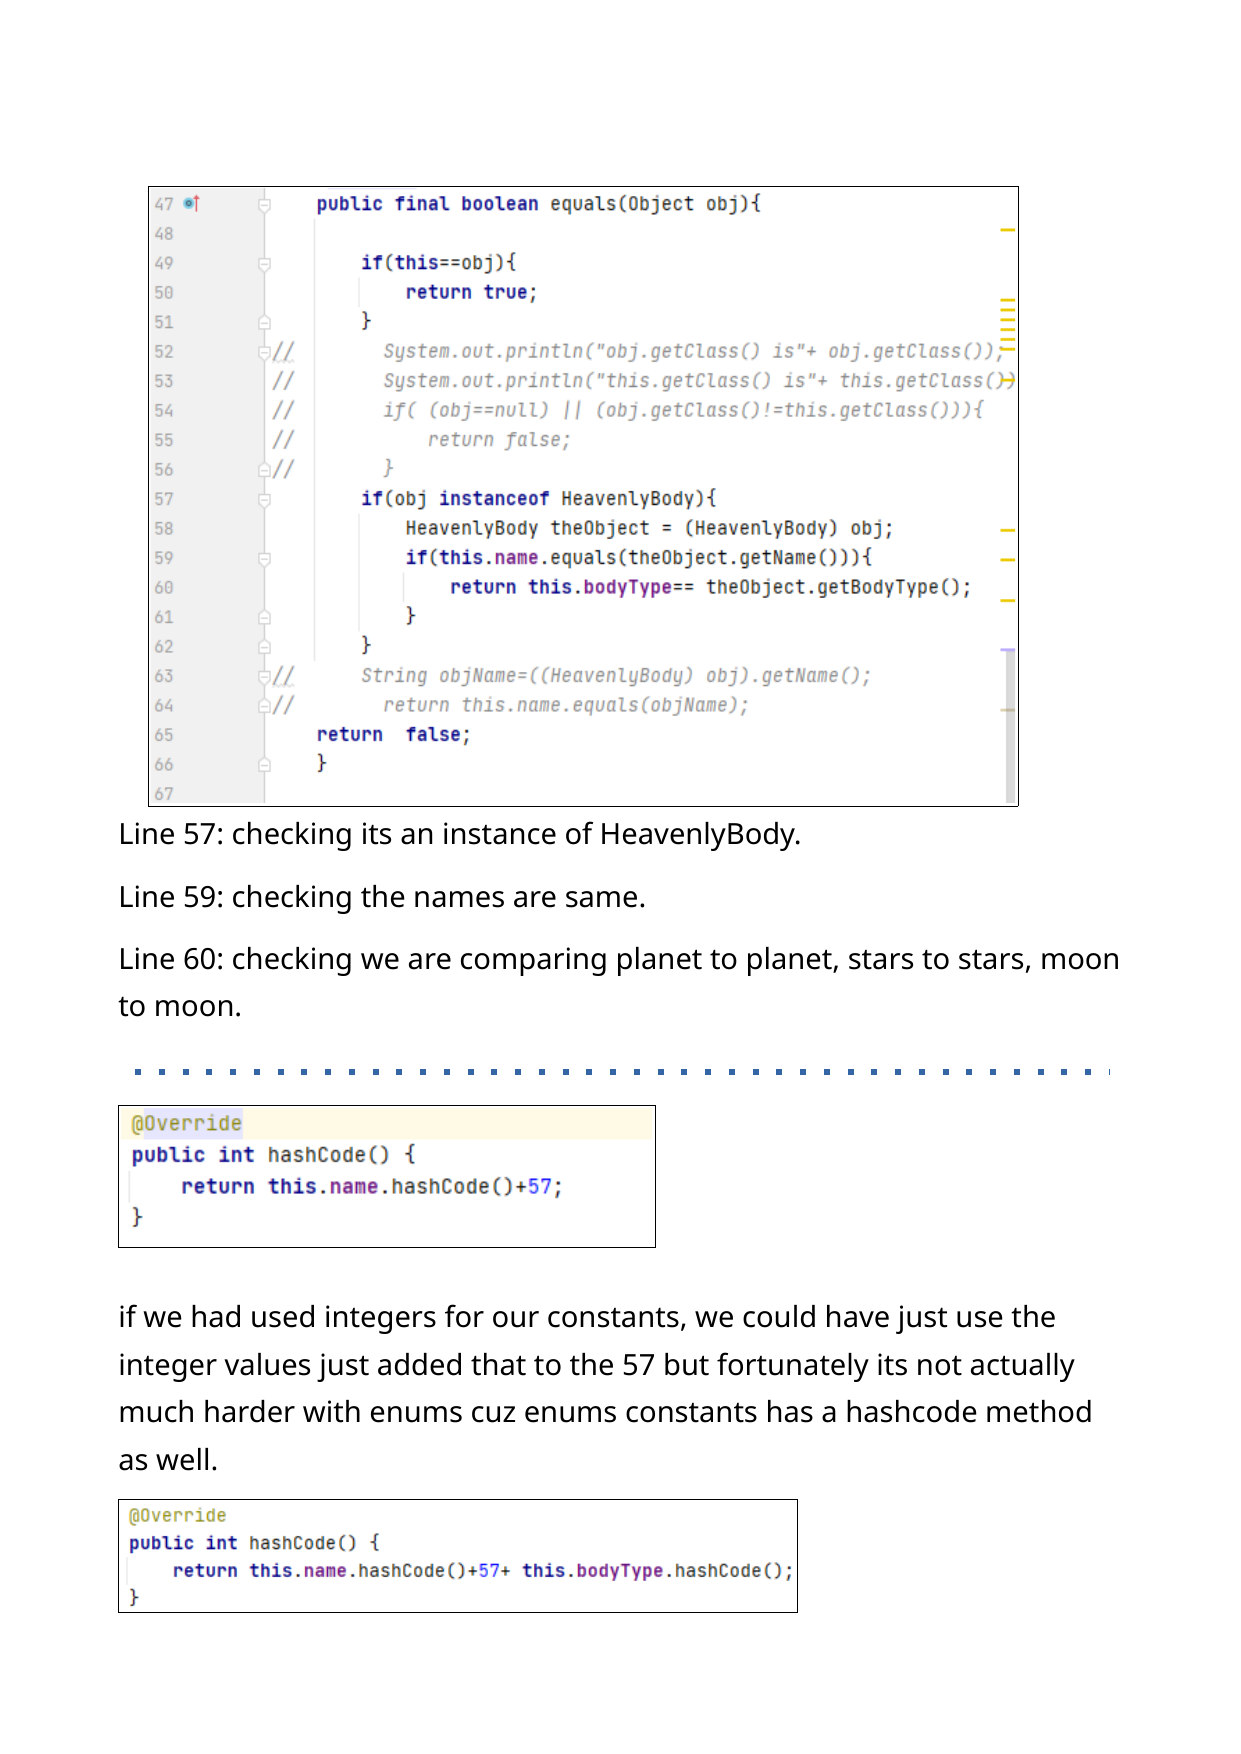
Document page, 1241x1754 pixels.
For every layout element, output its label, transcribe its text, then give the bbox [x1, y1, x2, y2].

text if we had used integers for our constants, we could have just use the integer values just added that to the 57 but fortunately its not actually much harder with enums cuz enums constants has a hashcode method as well. [118, 1297, 1122, 1479]
text Line 59: checking the names are same. [118, 876, 1122, 916]
text Line 60: checking we are comparing planet to planet, stars to stars, moon to moon. [118, 938, 1122, 1025]
picture [121, 1502, 795, 1610]
text Line 57: checking its an instance of HeavenlyBody. [118, 180, 1122, 853]
picture [121, 1108, 653, 1245]
picture [150, 188, 1016, 803]
